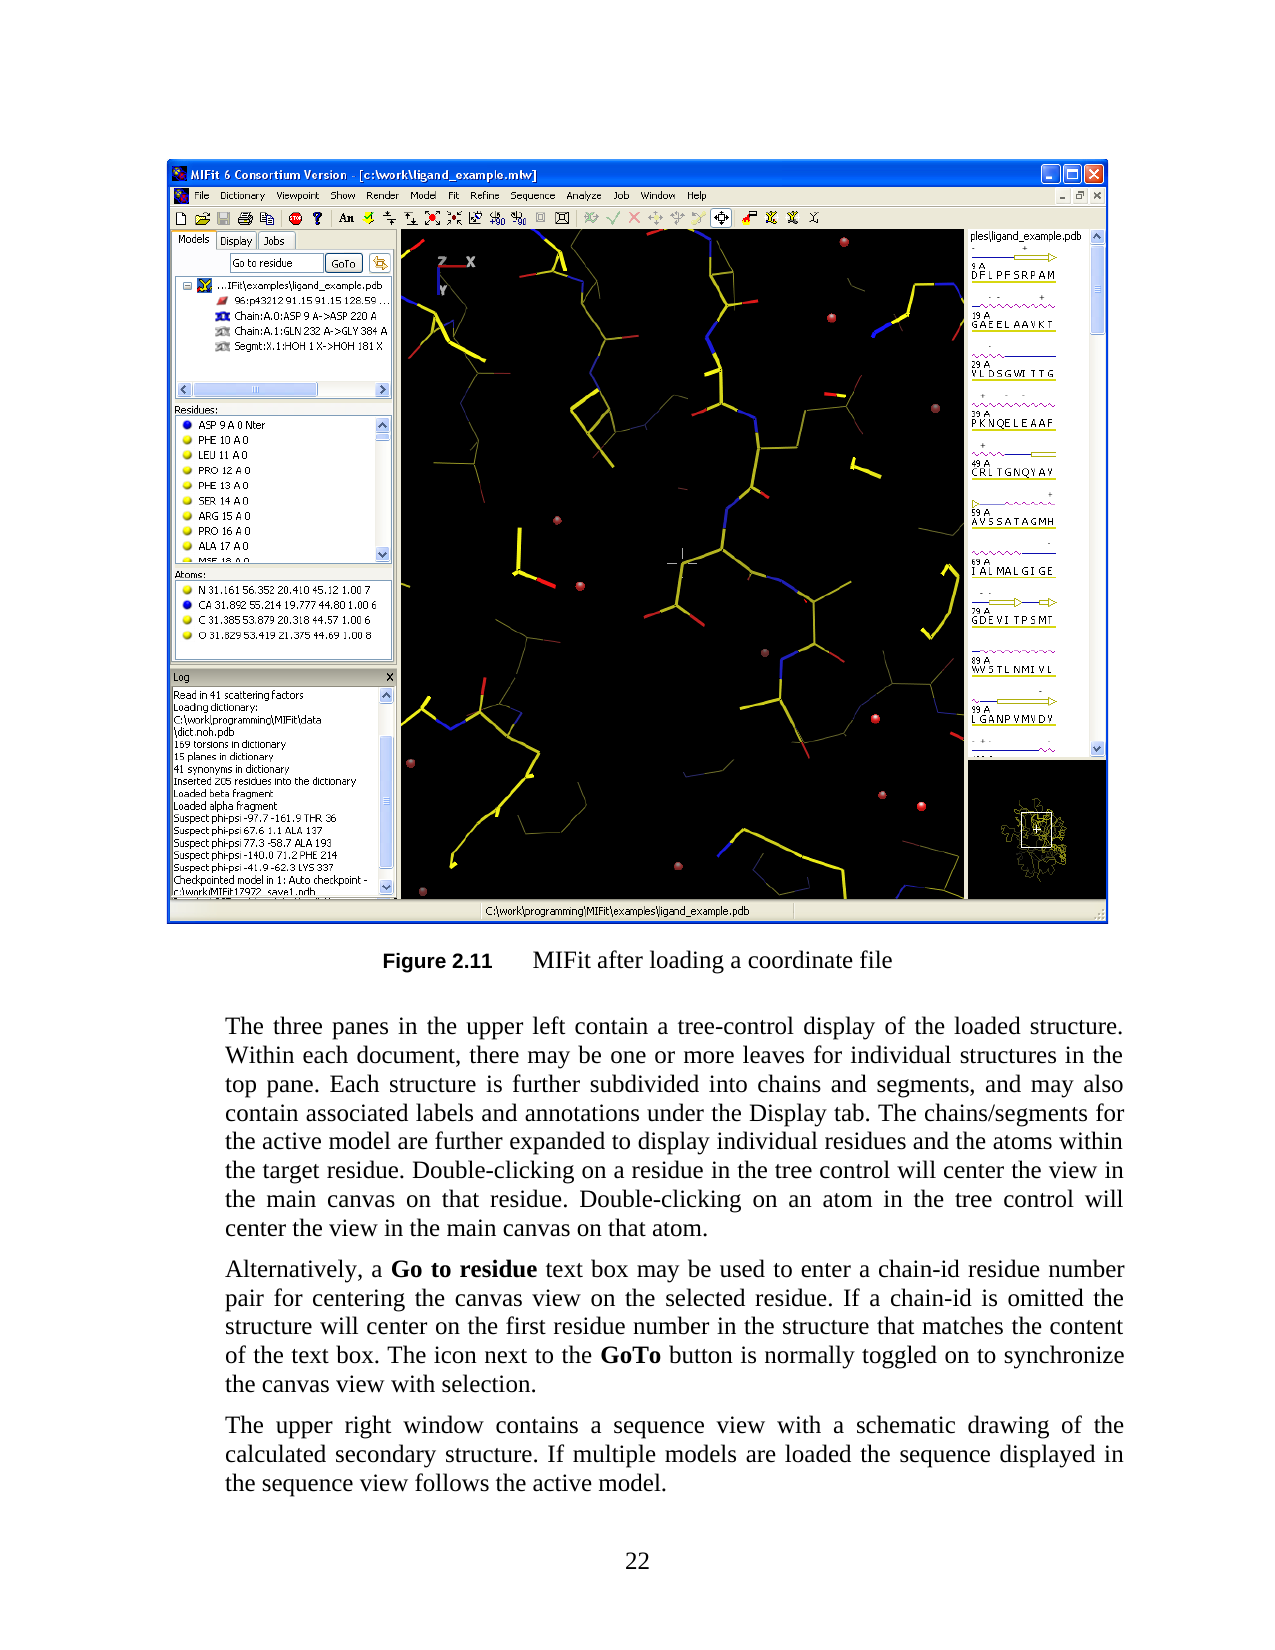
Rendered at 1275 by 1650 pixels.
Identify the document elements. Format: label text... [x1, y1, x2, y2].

text The three panes in the upper left contain a tree-control display of the loaded structure. Within each document, there may be one or more leaves for individual structures in the top pane. Each structure is further subdivided into chains and segments, and may also contain associated labels and annotations under the Display tab. The chains/segments for the active model are further expanded to display individual residues and the atoms within the target residue. Double-clicking on a residue in the tree control will center the view in the main canvas on that residue. Double-clicking on an atom in the tree control will center the view in the main canvas on that atom. [225, 1011, 1125, 1241]
text The upper right window contains a sequence view with a schematic drawing of the calculated secondary structure. If multiple models are loaded the sequence displayed in the sequence view follows the active model. [225, 1410, 1125, 1496]
text Figure 2.11 MIFit after loading a coordinate file [150, 945, 1125, 974]
text Alternatively, a Go to residue text box may be used to enter a chain-id residue number pair for centering the canvas view on the selected residue. If a chain-id is omitted the structure will center on the first residue number in the structure that matches the content of the text box. The icon next to the GoTo button is normally toggled on to synchronize the canvas view with selection. [225, 1254, 1125, 1398]
picture [166, 159, 1109, 924]
